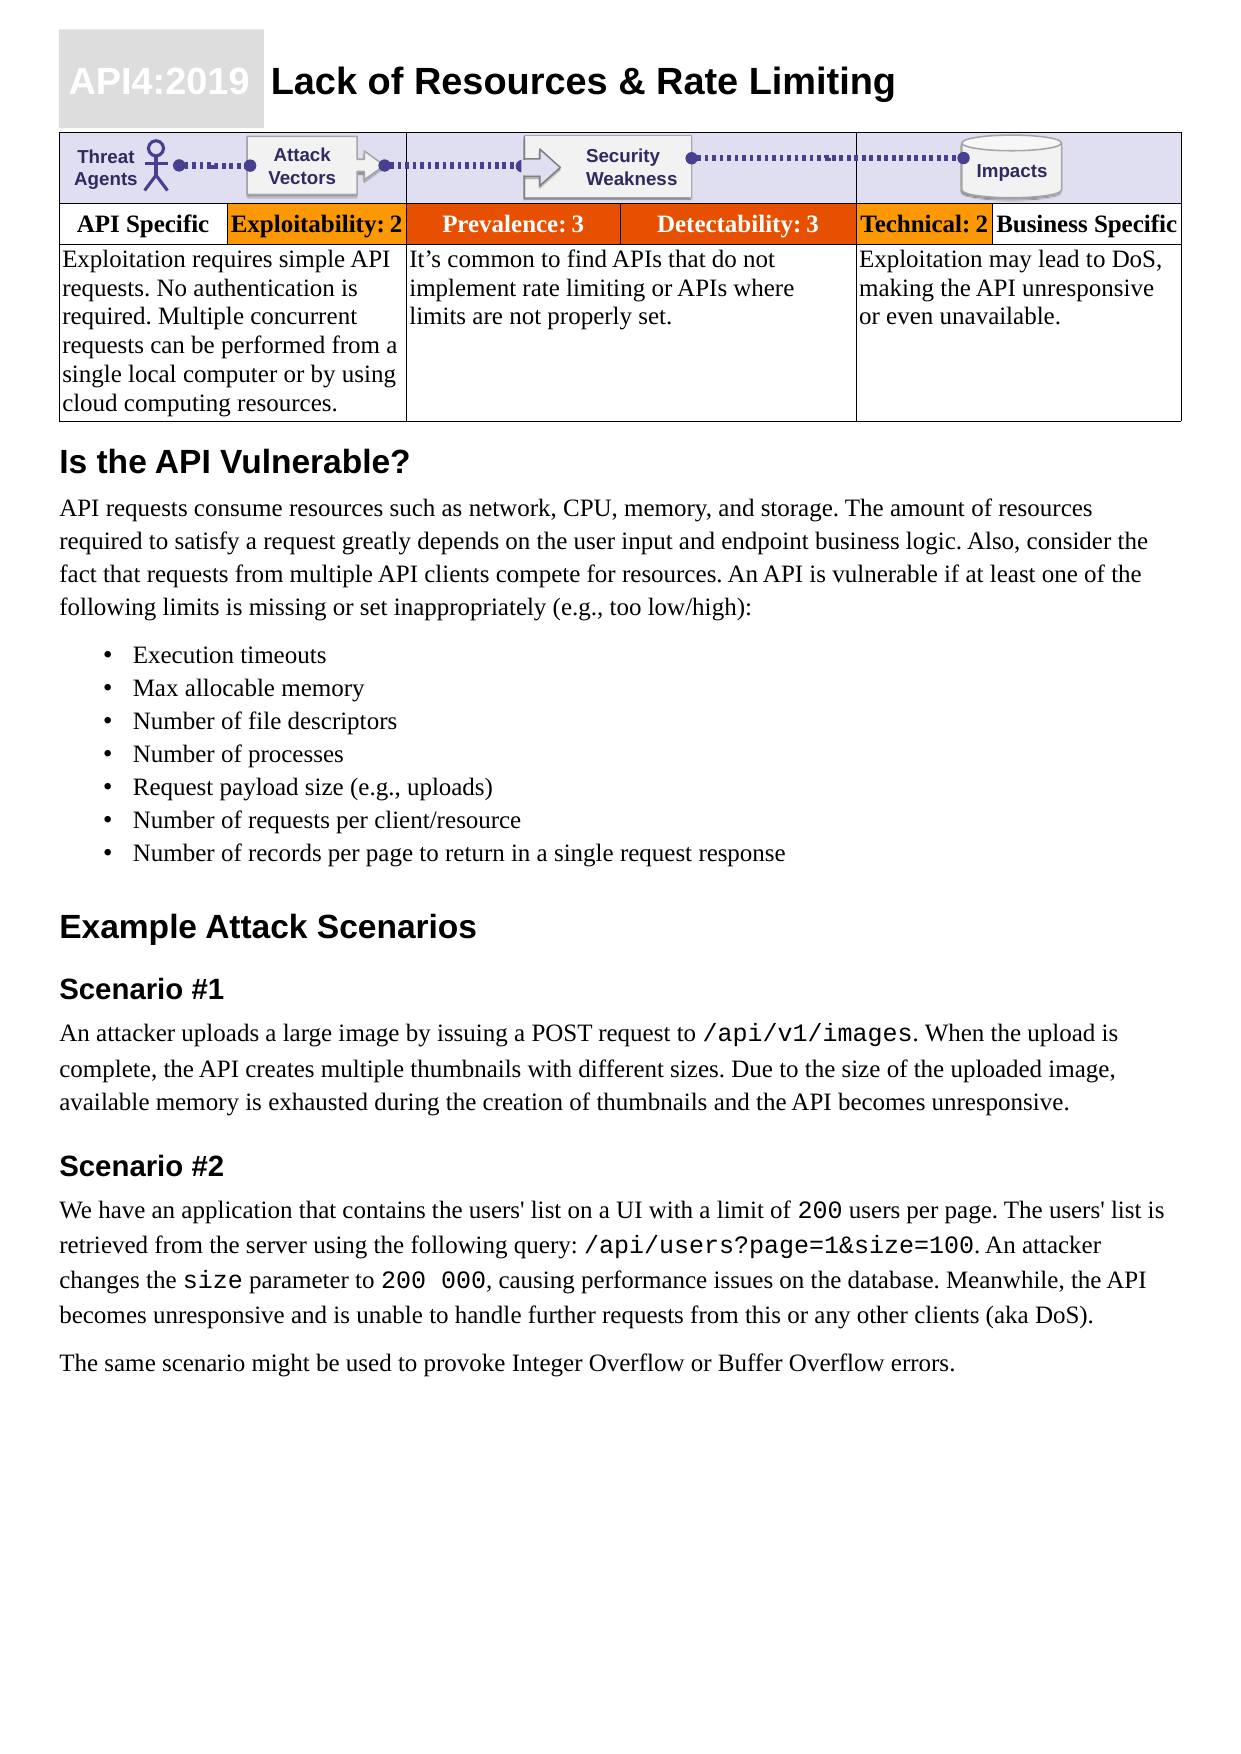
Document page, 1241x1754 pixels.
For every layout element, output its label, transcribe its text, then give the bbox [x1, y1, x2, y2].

table_header [992, 133, 1181, 203]
table_cell Exploitation requires simple API requests. No authentication is required. Multiple concurrent requests can be performed from a single local computer or by using cloud computing resources. [60, 245, 406, 421]
list Number of requests per client/resource [103, 805, 1181, 834]
table_header [407, 133, 620, 203]
subtitle Scenario #1 [59, 972, 1181, 1006]
table_header [857, 133, 992, 203]
table_cell Exploitability: 2 [228, 204, 406, 244]
table_cell It’s common to find APIs that do not implement rate limiting or APIs where limits are not properly set. [407, 245, 856, 421]
text We have an application that contains the users' list on a UI with a limit of 200 users per page. The users' list is retrieved from the server using the following query: /api/users?page=1&size=100. An attacker changes the size parameter to 200 000, causing performance issues on the database. Meanwhile, the API becomes unresponsive and is unable to handle further requests from this or any other clients (aka DoS). [59, 1195, 1181, 1329]
list Number of records per page to return in a single request response [103, 838, 1181, 867]
table_cell API Specific [60, 204, 227, 244]
table_header [620, 133, 856, 203]
list Execution timeouts [103, 640, 1181, 669]
subtitle Example Attack Scenarios [59, 907, 1181, 945]
table_header [60, 133, 227, 203]
table_cell Prevalence: 3 [407, 204, 620, 244]
table_cell Technical: 2 [857, 204, 992, 244]
list Number of file descriptors [103, 706, 1181, 735]
table_header [227, 133, 406, 203]
table_cell Detectability: 3 [621, 204, 856, 244]
subtitle Scenario #2 [59, 1149, 1181, 1183]
list Number of processes [103, 739, 1181, 768]
text API requests consume resources such as network, CPU, memory, and storage. The amount of resources required to satisfy a request greatly depends on the user input and endpoint business logic. Also, consider the fact that requests from multiple API clients compete for resources. An API is vulnerable if at least one of the following limits is missing or set inappropriately (e.g., too low/high): [59, 493, 1181, 621]
subtitle Is the API Vulnerable? [59, 442, 1181, 481]
text The same scenario might be used to provoke Integer Overflow or Buffer Overflow errors. [59, 1348, 1181, 1377]
text An attacker uploads a large image by issuing a POST request to /api/v1/images. When the upload is complete, the API creates multiple thumbnails with different sizes. Due to the size of the uploaded image, available memory is exhausted during the creation of thumbnails and the API becomes unresponsive. [59, 1018, 1181, 1115]
table_cell Exploitation may lead to DoS, making the API unresponsive or even unavailable. [857, 245, 1181, 421]
list Request payload size (e.g., uploads) [103, 772, 1181, 801]
list Max allocable memory [103, 673, 1181, 702]
table_cell Business Specific [993, 204, 1181, 244]
